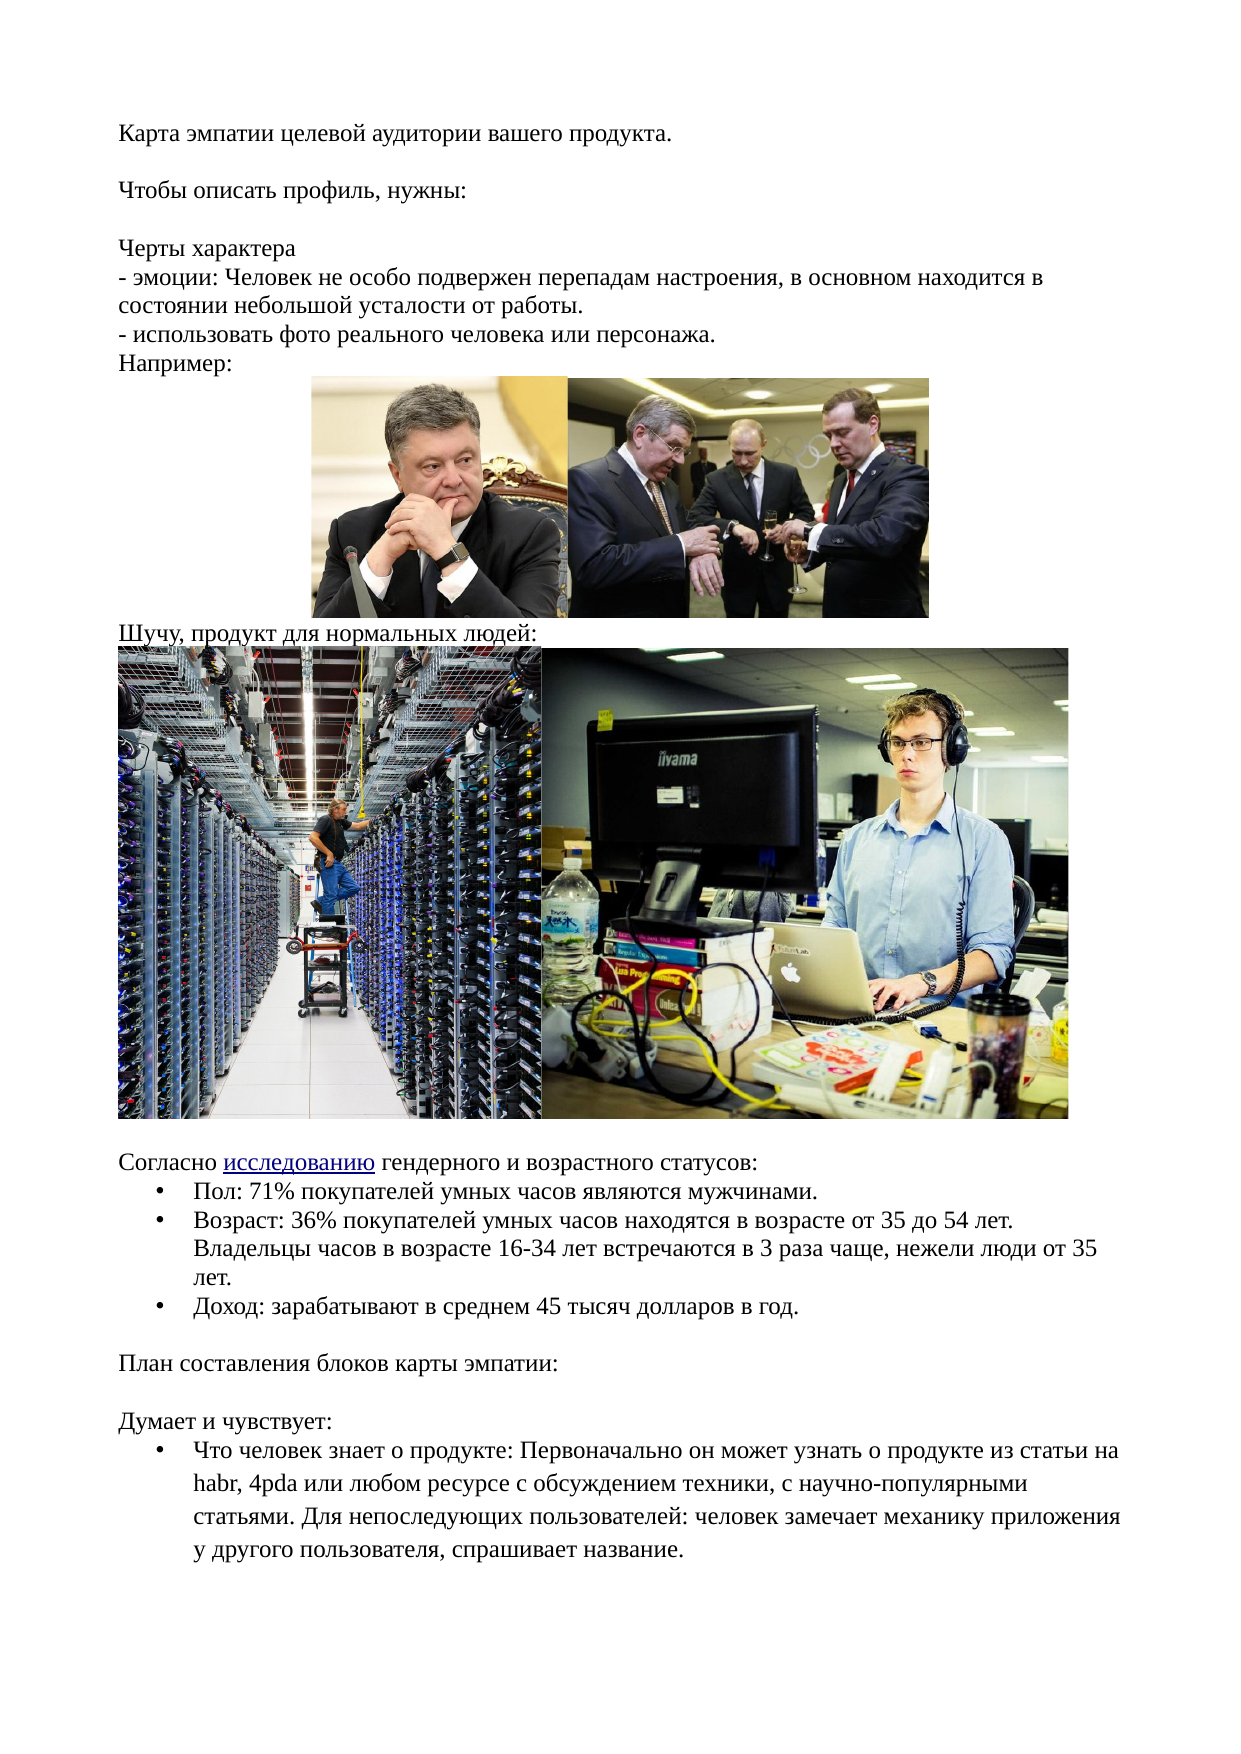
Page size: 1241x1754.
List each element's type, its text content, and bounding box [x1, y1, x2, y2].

text Чтобы описать профиль, нужны: [118, 176, 1122, 204]
text Шучу, продукт для нормальных людей: [118, 618, 1122, 647]
list Что человек знает о продукте: Первоначально он может узнать о продукте из статьи на habr, 4pda или любом ресурсе с обсуждением техники, с научно-популярными статьями. Для непоследующих пользователей: человек замечает механику приложения у другого пользователя, спрашивает название. [156, 1435, 1122, 1563]
picture [311, 376, 929, 618]
list Пол: 71% покупателей умных часов являются мужчинами. [156, 1176, 1122, 1205]
text План составления блоков карты эмпатии: [118, 1348, 1122, 1377]
picture [118, 646, 1069, 1119]
text Черты характера [118, 233, 1122, 262]
text Карта эмпатии целевой аудитории вашего продукта. [118, 118, 1122, 147]
text Например: [118, 348, 1122, 377]
list Возраст: 36% покупателей умных часов находятся в возрасте от 35 до 54 лет. Владельцы часов в возрасте 16-34 лет встречаются в 3 раза чаще, нежели люди от 35 лет. [156, 1205, 1122, 1291]
text - эмоции: Человек не особо подвержен перепадам настроения, в основном находится в состоянии небольшой усталости от работы. [118, 262, 1122, 319]
text Согласно исследованию гендерного и возрастного статусов: [118, 1147, 1122, 1176]
list Доход: зарабатывают в среднем 45 тысяч долларов в год. [156, 1291, 1122, 1320]
text Думает и чувствует: [118, 1406, 1122, 1435]
text - использовать фото реального человека или персонажа. [118, 319, 1122, 348]
